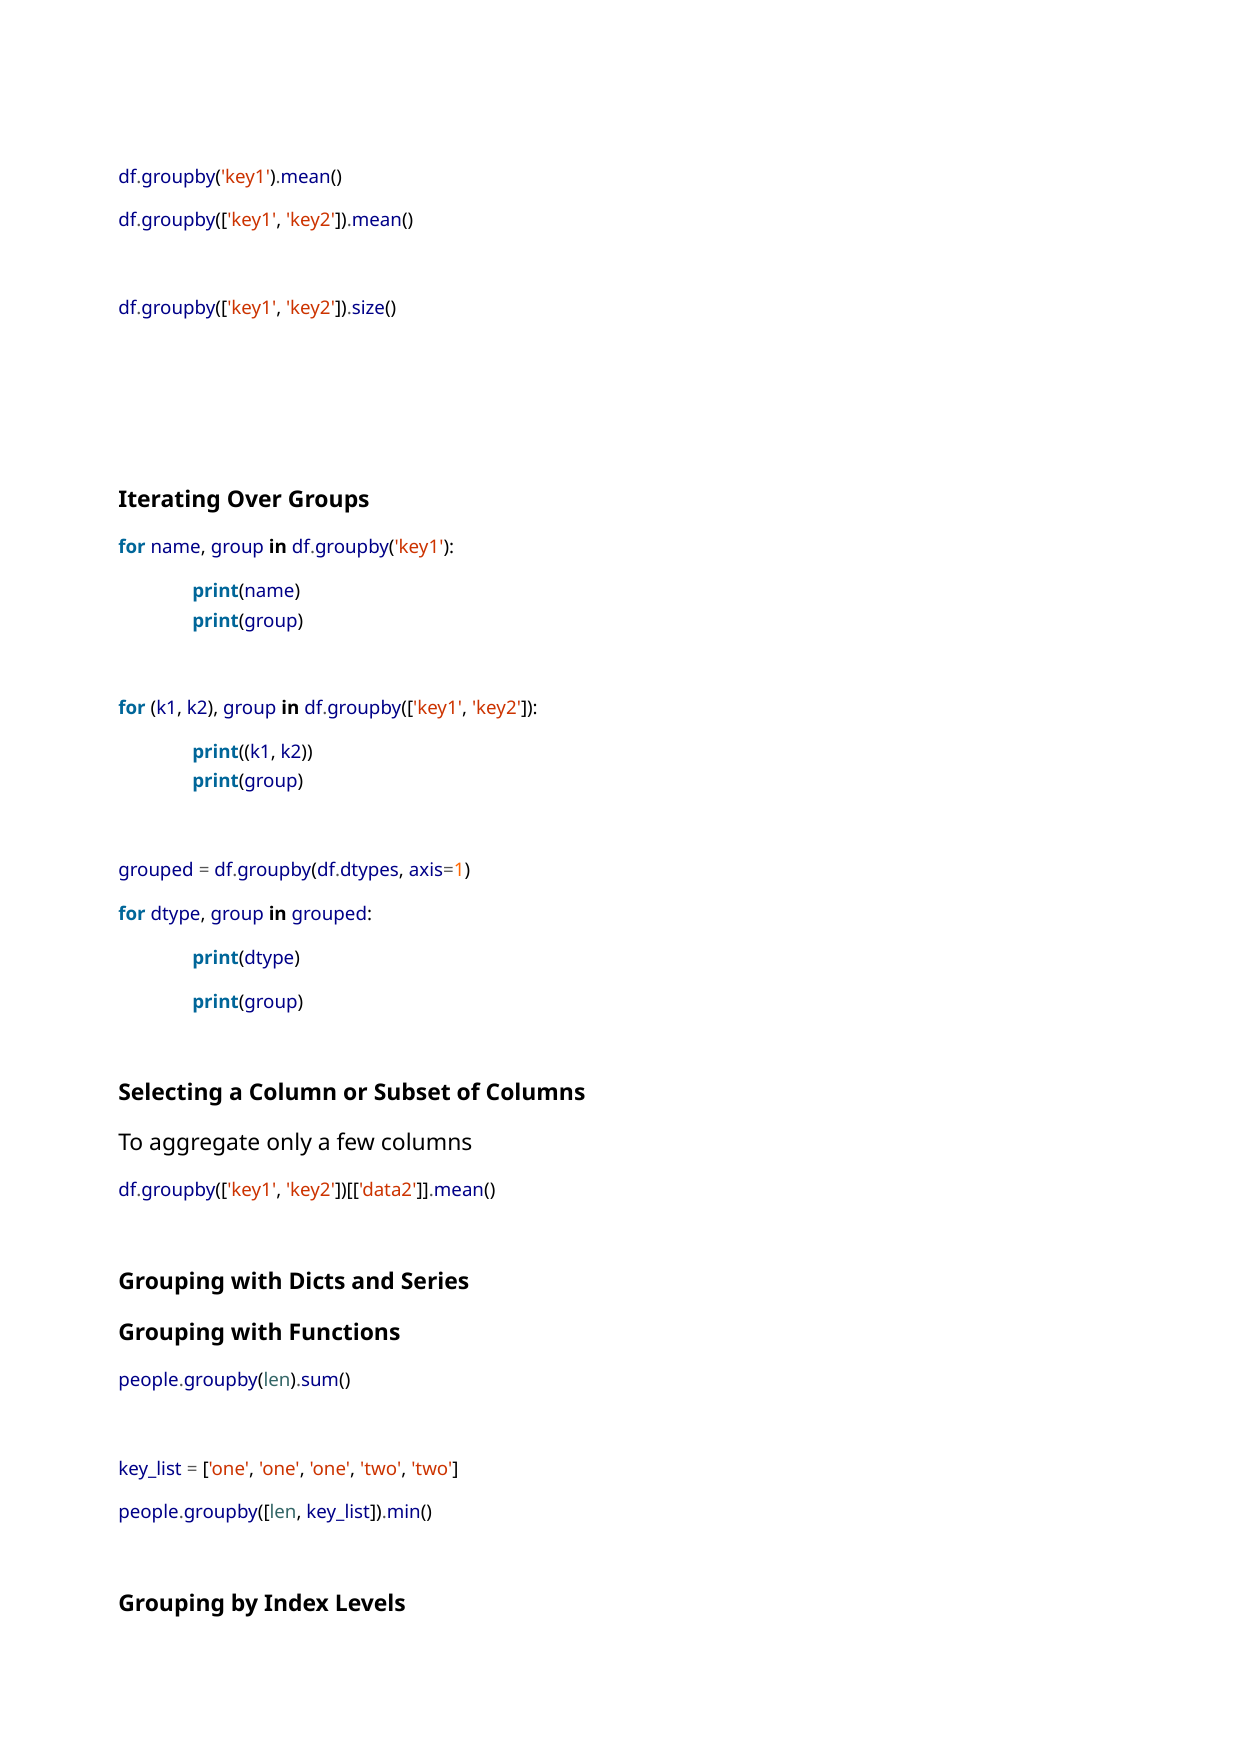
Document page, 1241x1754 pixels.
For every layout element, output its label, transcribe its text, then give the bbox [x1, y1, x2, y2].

text print(group) [118, 988, 1122, 1013]
text print(name) print(group) [118, 578, 1122, 632]
text Grouping with Dicts and Series [118, 1265, 1122, 1297]
text for dtype, group in grouped: [118, 900, 1122, 926]
text people.groupby([len, key_list]).min() [118, 1499, 1122, 1524]
text key_list = ['one', 'one', 'one', 'two', 'two'] [118, 1455, 1122, 1481]
text Iterating Over Groups [118, 483, 1122, 514]
text grouped = df.groupby(df.dtypes, axis=1) [118, 856, 1122, 882]
text for (k1, k2), group in df.groupby(['key1', 'key2']): [118, 694, 1122, 720]
text df.groupby(['key1', 'key2']).mean() [118, 207, 1122, 232]
text Grouping by Index Levels [118, 1587, 1122, 1618]
text print((k1, k2)) print(group) [118, 738, 1122, 793]
text df.groupby(['key1', 'key2'])[['data2']].mean() [118, 1177, 1122, 1202]
text people.groupby(len).sum() [118, 1366, 1122, 1392]
text df.groupby('key1').mean() [118, 163, 1122, 188]
text To aggregate only a few columns [118, 1126, 1122, 1157]
text Grouping with Functions [118, 1316, 1122, 1347]
text df.groupby(['key1', 'key2']).size() [118, 294, 1122, 320]
text for name, group in df.groupby('key1'): [118, 534, 1122, 559]
text Selecting a Column or Subset of Columns [118, 1076, 1122, 1107]
text print(dtype) [118, 944, 1122, 969]
